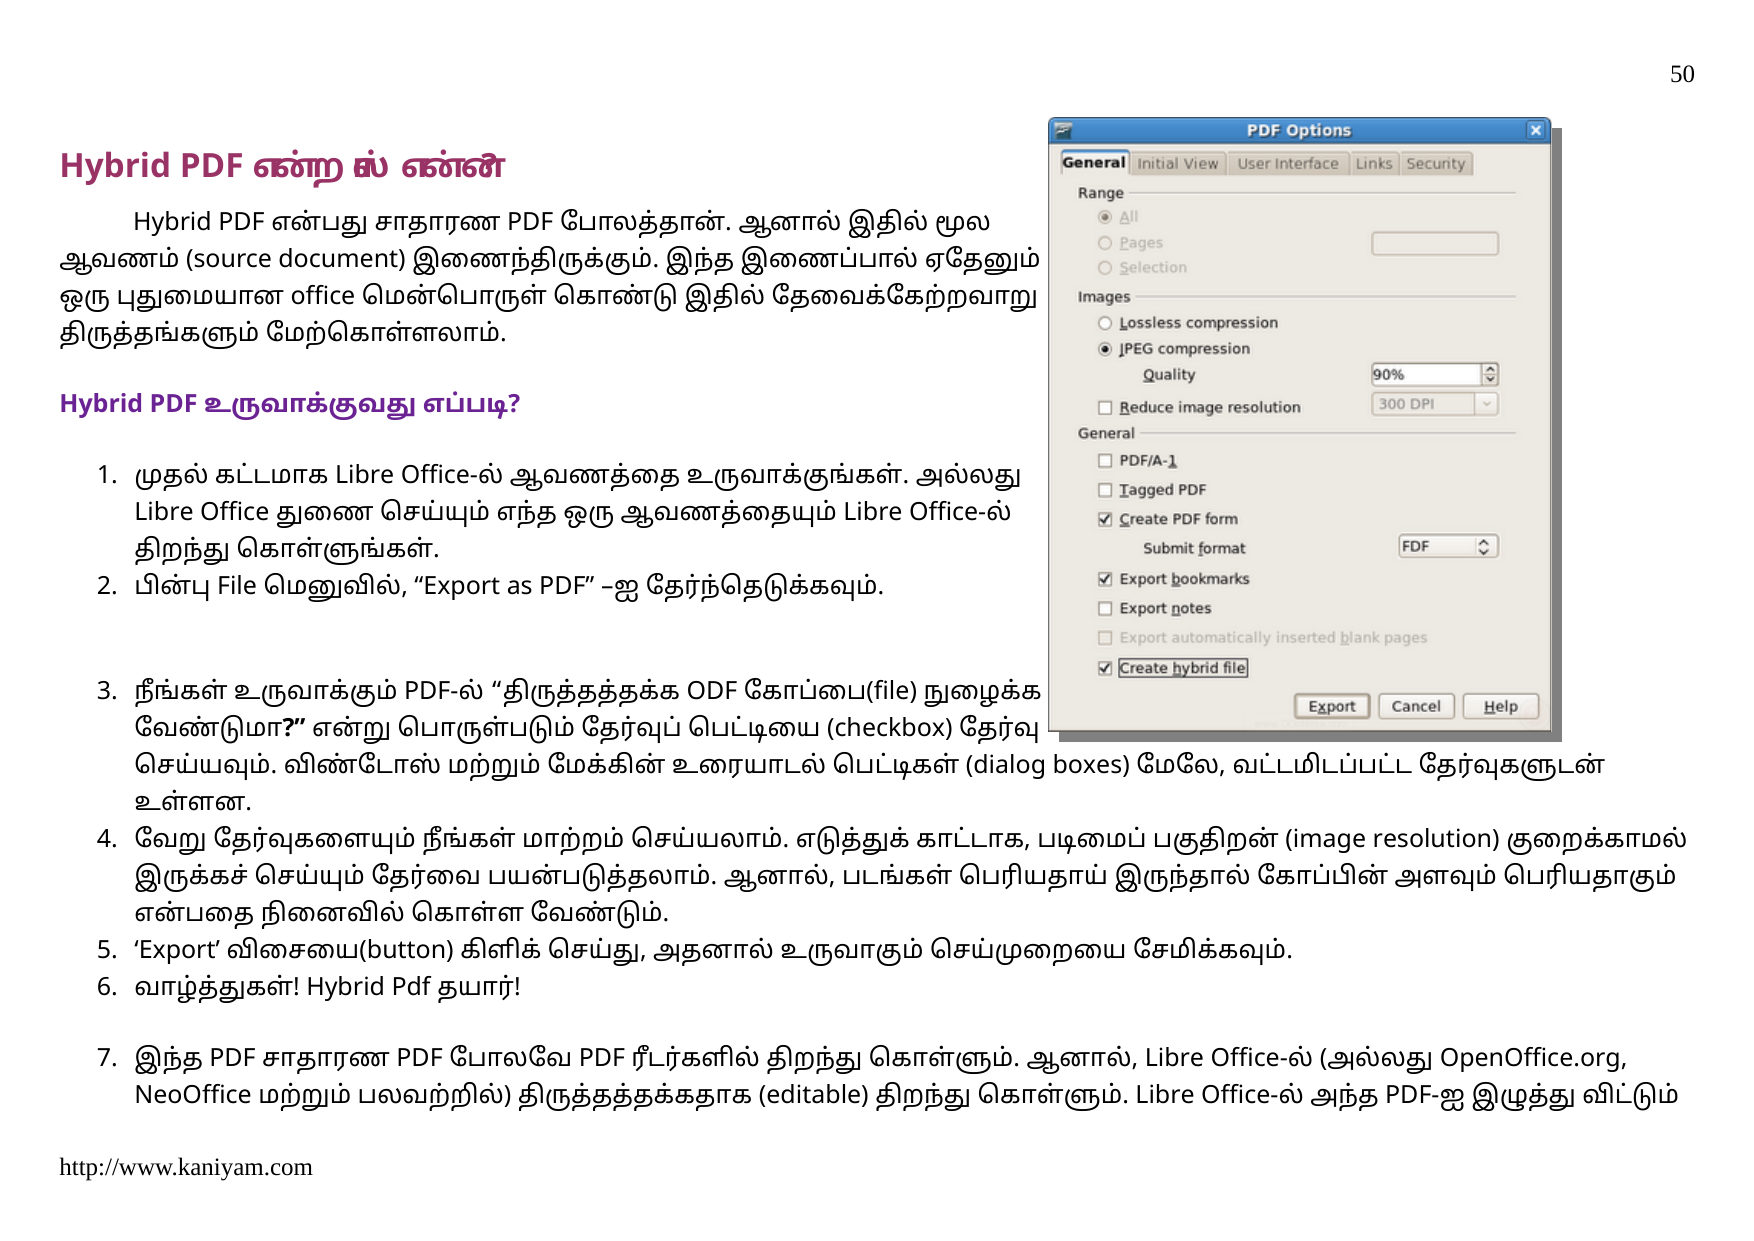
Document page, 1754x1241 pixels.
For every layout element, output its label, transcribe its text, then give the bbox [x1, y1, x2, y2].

text Hybrid PDF உருவாக்குவது எப்படி? [59, 386, 1048, 423]
text [1562, 386, 1695, 423]
picture [1048, 117, 1552, 732]
subtitle [1562, 142, 1695, 191]
text [1562, 204, 1695, 352]
list ‘Export’ விசையை(button) கிளிக் செய்து, அதனால் உருவாகும் செய்முறையை சேமிக்கவும். [97, 932, 1695, 969]
list வாழ்த்துகள்! Hybrid Pdf தயார்! [97, 969, 1695, 1006]
subtitle Hybrid PDF என்றால் என்ன? [59, 142, 1048, 191]
list [1562, 568, 1695, 605]
list [1562, 457, 1695, 568]
list வேறு தேர்வுகளையும் நீங்கள் மாற்றம் செய்யலாம். எடுத்துக் காட்டாக, படிமைப் பகுதிறன் (image resolution) குறைக்காமல் இருக்கச் செய்யும் தேர்வை பயன்படுத்தலாம். ஆனால், படங்கள் பெரியதாய் இருந்தால் கோப்பின் அளவும் பெரியதாகும் என்பதை நினைவில் கொள்ள வேண்டும். [97, 821, 1695, 932]
list முதல் கட்டமாக Libre Office-ல் ஆவணத்தை உருவாக்குங்கள். அல்லது Libre Office துணை செய்யும் எந்த ஒரு ஆவணத்தையும் Libre Office-ல் திறந்து கொள்ளுங்கள். [97, 457, 1048, 568]
list பின்பு File மெனுவில், “Export as PDF” –ஐ தேர்ந்தெடுக்கவும். [97, 568, 1048, 605]
text Hybrid PDF என்பது சாதாரண PDF போலத்தான். ஆனால் இதில் மூல ஆவணம் (source document) இணைந்திருக்கும். இந்த இணைப்பால் ஏதேனும் ஒரு புதுமையான office மென்பொருள் கொண்டு இதில் தேவைக்கேற்றவாறு திருத்தங்களும் மேற்கொள்ளலாம். [59, 204, 1048, 352]
list இந்த PDF சாதாரண PDF போலவே PDF ரீடர்களில் திறந்து கொள்ளும். ஆனால், Libre Office-ல் (அல்லது OpenOffice.org, NeoOffice மற்றும் பலவற்றில்) திருத்தத்தக்கதாக (editable) திறந்து கொள்ளும். Libre Office-ல் அந்த PDF-ஐ இழுத்து விட்டும் [97, 1040, 1695, 1114]
list நீங்கள் உருவாக்கும் PDF-ல் “திருத்தத்தக்க ODF கோப்பை(file) நுழைக்க வேண்டுமா?” என்று பொருள்படும் தேர்வுப் பெட்டியை (checkbox) தேர்வு செய்யவும். விண்டோஸ் மற்றும் மேக்கின் உரையாடல் பெட்டிகள் (dialog boxes) மேலே, வட்டமிடப்பட்ட தேர்வுகளுடன் உள்ளன. [97, 673, 1695, 821]
